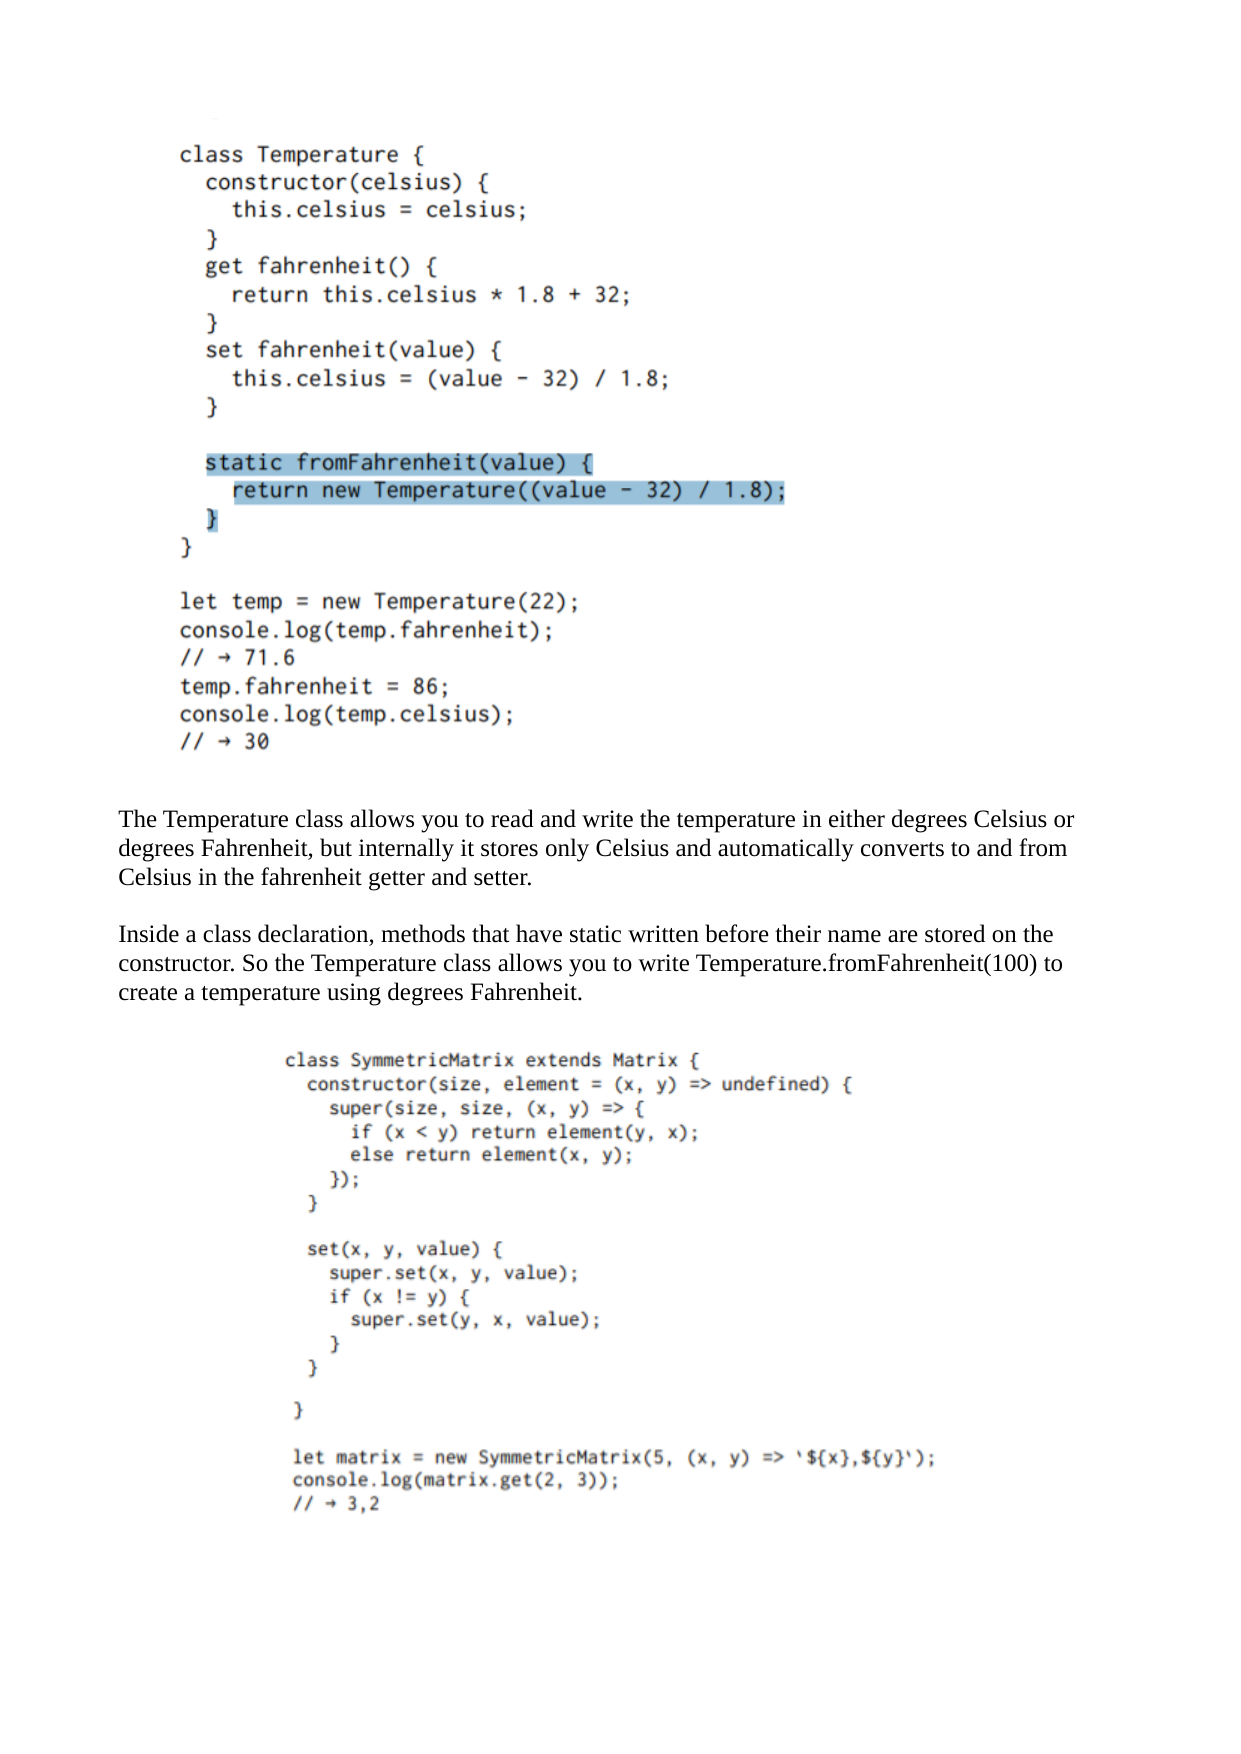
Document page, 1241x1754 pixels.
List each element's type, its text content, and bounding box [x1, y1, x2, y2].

picture [272, 1044, 979, 1550]
text Inside a class declaration, methods that have static written before their name are stored on the constructor. So the Temperature class allows you to write Temperature.fromFahrenheit(100) to create a temperature using degrees Fahrenheit. [118, 919, 1122, 1006]
text The Temperature class allows you to read and write the temperature in either degrees Celsius or degrees Fahrenheit, but internally it stores only Celsius and automatically converts to and from Celsius in the fahrenheit getter and setter. [118, 804, 1122, 891]
picture [133, 118, 1107, 776]
